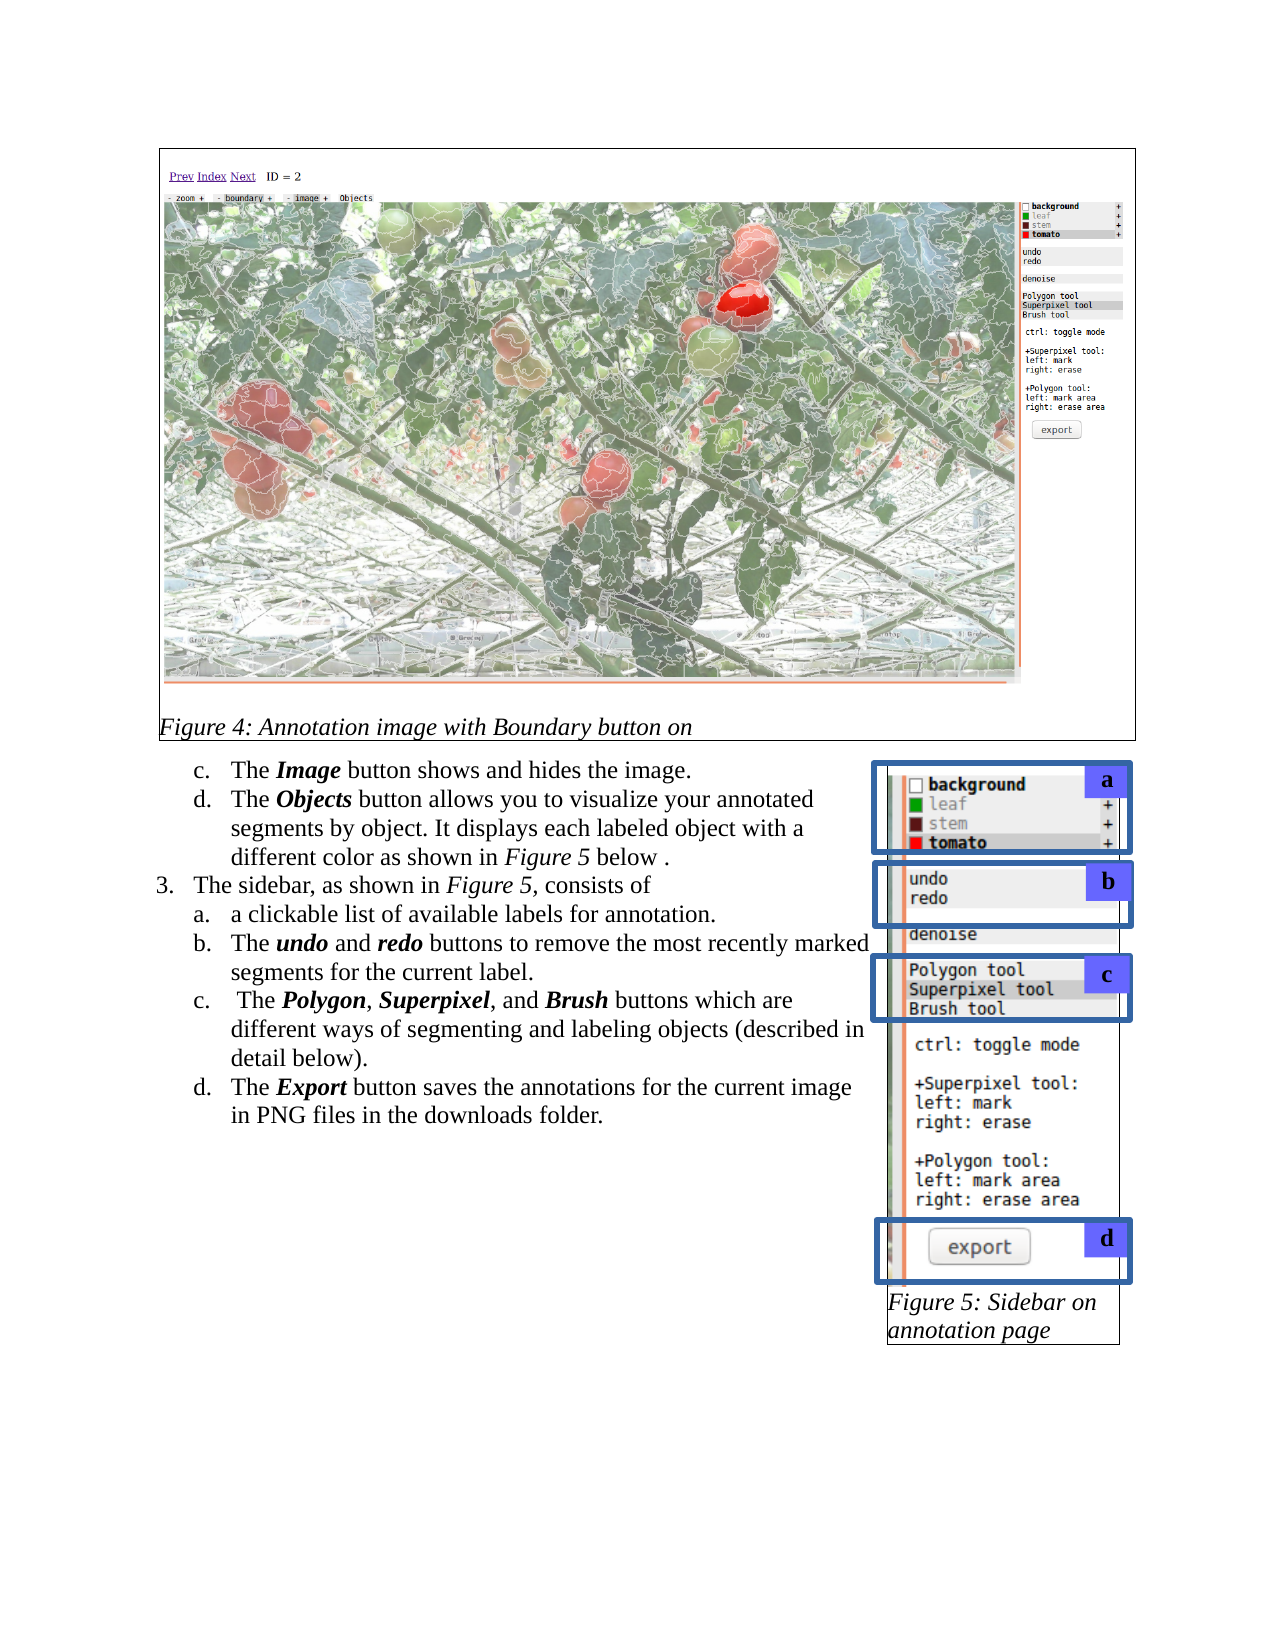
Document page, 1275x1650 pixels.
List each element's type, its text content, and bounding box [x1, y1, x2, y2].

list The undo and redo buttons to remove the most recently marked segments for the current label. [193, 928, 887, 986]
list The Image button shows and hides the image. [159, 118, 1157, 784]
list The Export button saves the annotations for the current image in PNG files in the downloads folder. [193, 1072, 887, 1129]
list [1120, 1072, 1157, 1129]
list [1120, 986, 1157, 1072]
picture [888, 866, 1119, 923]
list a clickable list of available labels for annotation. [193, 899, 872, 928]
picture [888, 1223, 1119, 1279]
picture [160, 160, 1135, 712]
picture [888, 1023, 1119, 1217]
list The Polygon, Superpixel, and Brush buttons which are different ways of segmenting and labeling objects (described in detail below). [193, 986, 887, 1072]
list Figure 5: Sidebar on annotation page [888, 1287, 1119, 1344]
picture [888, 773, 1119, 849]
picture [888, 959, 1119, 1017]
list [1120, 928, 1157, 986]
list The sidebar, as shown in Figure 5, consists of [156, 871, 872, 899]
picture [888, 929, 1119, 953]
list Figure 4: Annotation image with Boundary button on [160, 712, 1135, 740]
picture [888, 855, 1119, 860]
list The Objects button allows you to visualize your annotated segments by object. It displays each labeled object with a different color as shown in Figure 5 below . [193, 784, 887, 871]
